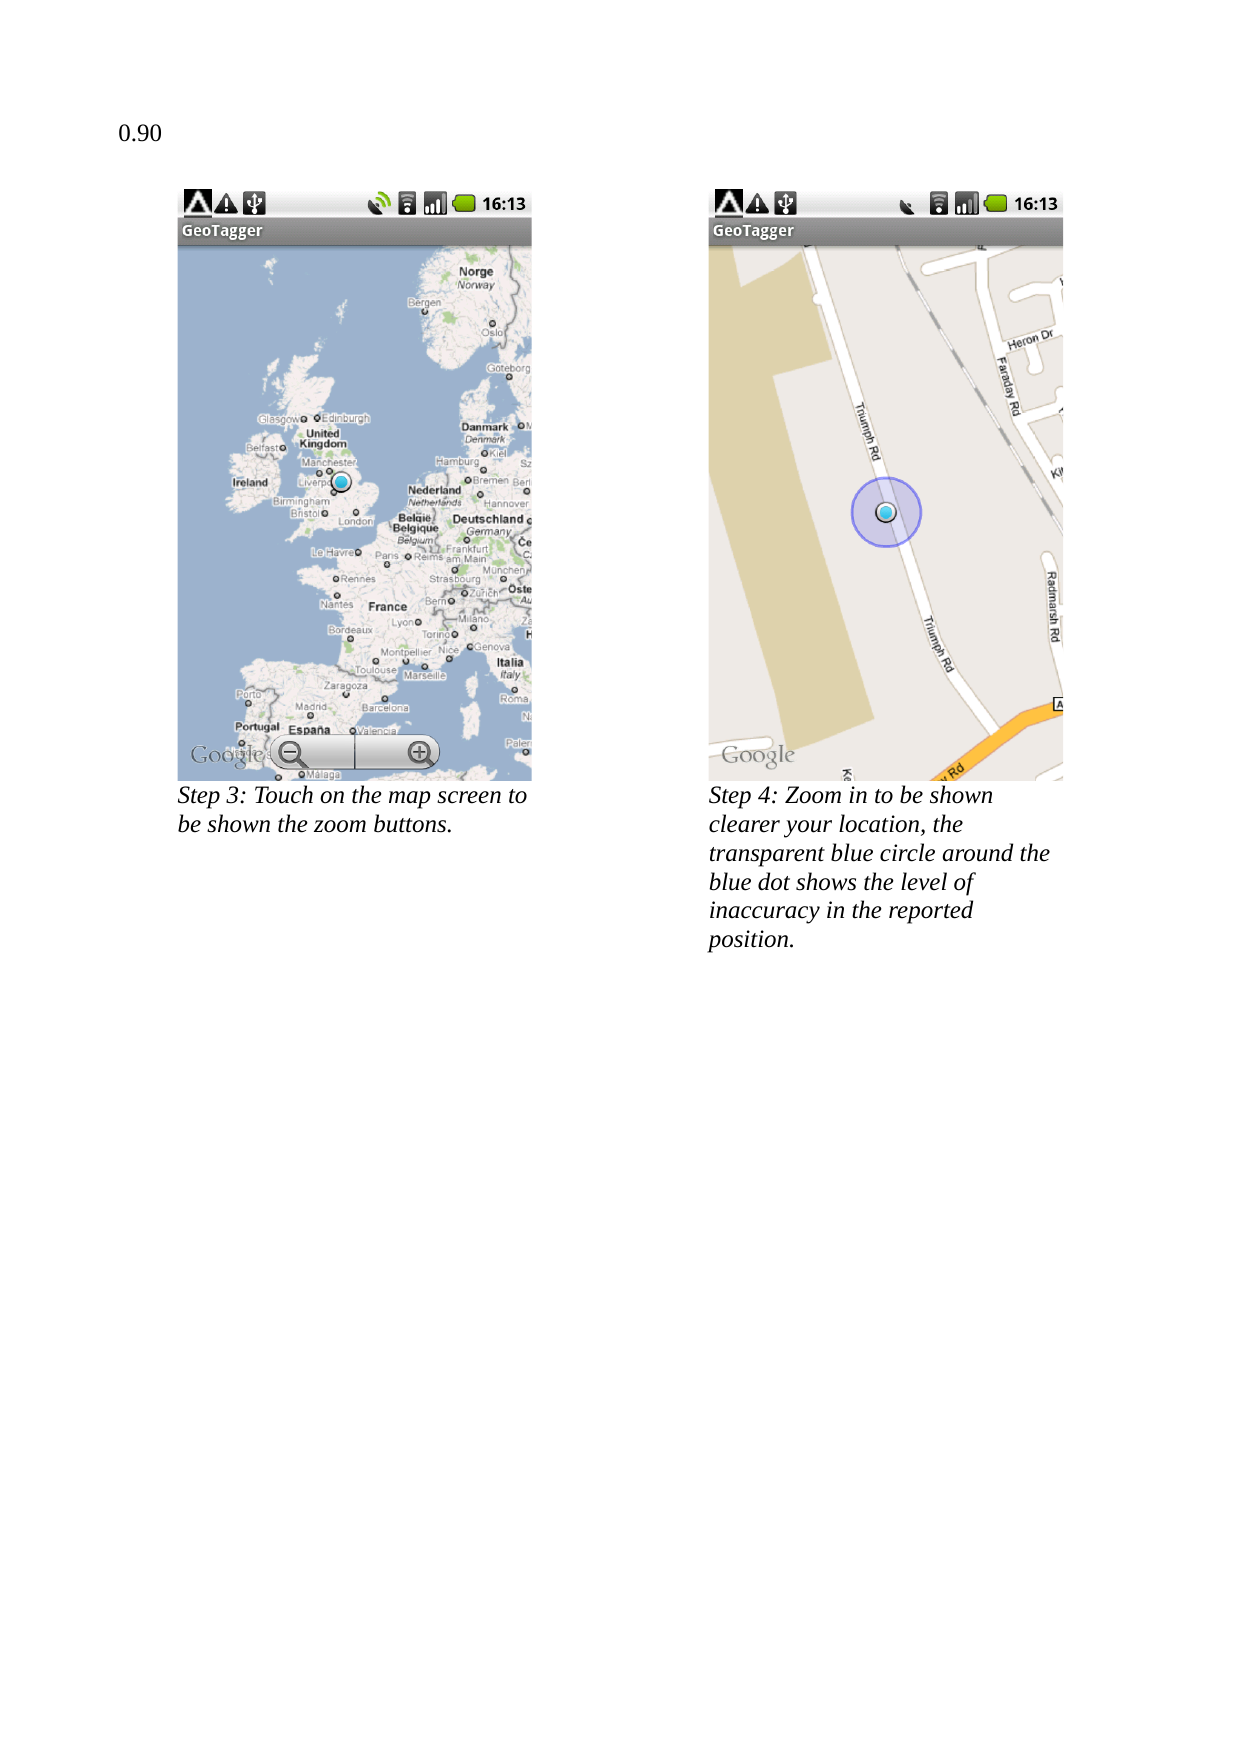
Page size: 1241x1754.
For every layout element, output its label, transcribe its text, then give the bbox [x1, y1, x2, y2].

text Step 4: Zoom in to be shown clearer your location, the transparent blue circle around the blue dot shows the level of inaccuracy in the reported position. [708, 781, 1063, 953]
picture [708, 189, 1064, 781]
text Step 3: Touch on the map screen to be shown the zoom buttons. [177, 781, 532, 838]
text [708, 177, 1063, 189]
text 0.90 [118, 118, 1122, 147]
picture [177, 189, 532, 781]
text [177, 177, 532, 189]
